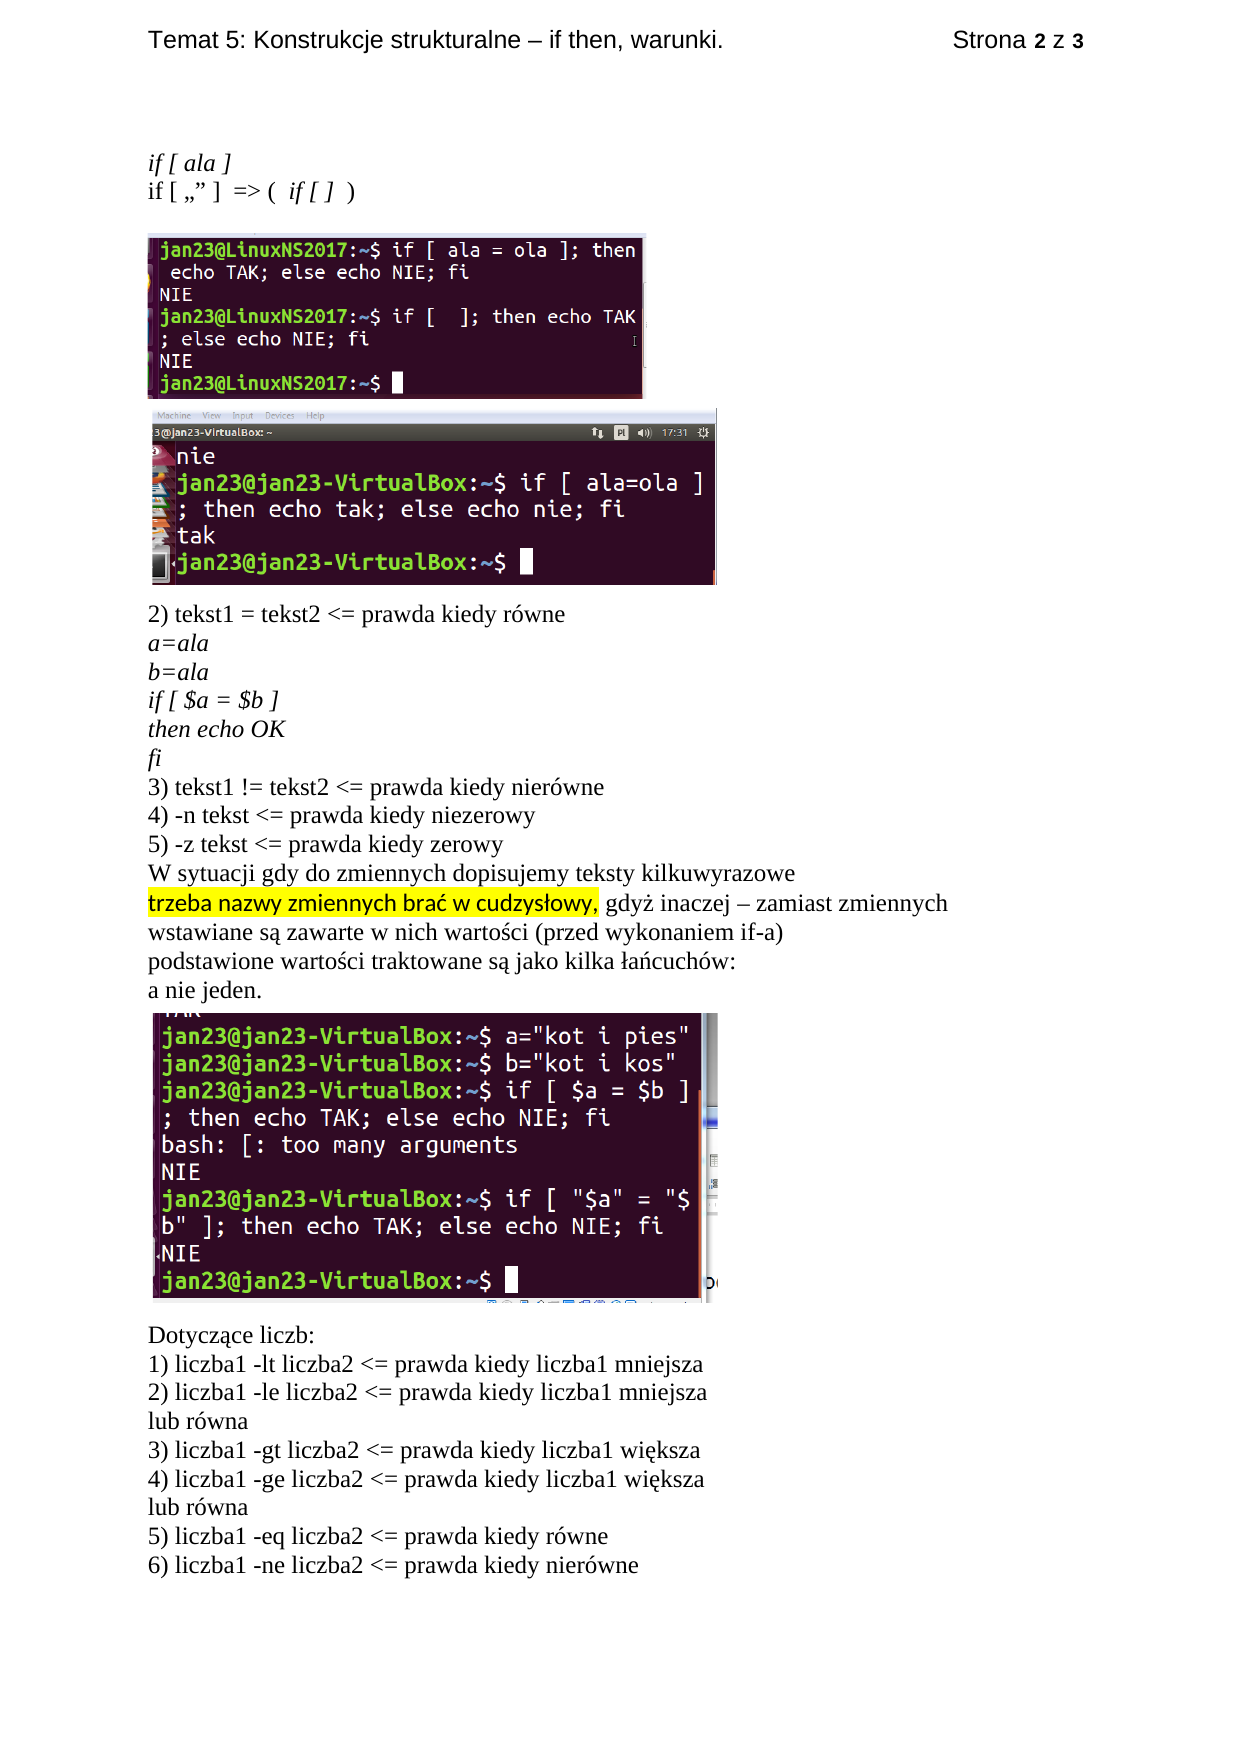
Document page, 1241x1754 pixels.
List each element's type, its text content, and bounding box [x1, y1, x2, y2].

text if [ $a = $b ] [148, 686, 1093, 714]
text W sytuacji gdy do zmiennych dopisujemy teksty kilkuwyrazowe [148, 858, 1093, 887]
text fi [148, 743, 1093, 772]
text a=ala [148, 628, 1093, 657]
picture [152, 408, 717, 531]
text 5) -z tekst <= prawda kiedy zerowy [148, 829, 1093, 858]
text lub równa [148, 1406, 1093, 1435]
text if [ ala ] [148, 148, 1093, 176]
text 5) liczba1 -eq liczba2 <= prawda kiedy równe [148, 1521, 1093, 1550]
text 2) tekst1 = tekst2 <= prawda kiedy równe [148, 599, 1093, 628]
text 4) liczba1 -ge liczba2 <= prawda kiedy liczba1 większa [148, 1464, 1093, 1492]
text b=ala [148, 657, 1093, 686]
text 1) liczba1 -lt liczba2 <= prawda kiedy liczba1 mniejsza [148, 1349, 1093, 1377]
text trzeba nazwy zmiennych brać w cudzysłowy, gdyż inaczej – zamiast zmiennych [148, 887, 1093, 917]
picture [152, 1013, 718, 1303]
text Dotyczące liczb: [148, 1320, 1093, 1349]
text a nie jeden. [148, 975, 1093, 1004]
text podstawione wartości traktowane są jako kilka łańcuchów: [148, 946, 1093, 975]
text 6) liczba1 -ne liczba2 <= prawda kiedy nierówne [148, 1550, 1093, 1579]
text lub równa [148, 1492, 1093, 1521]
text 3) liczba1 -gt liczba2 <= prawda kiedy liczba1 większa [148, 1435, 1093, 1464]
text 3) tekst1 != tekst2 <= prawda kiedy nierówne [148, 772, 1093, 801]
text wstawiane są zawarte w nich wartości (przed wykonaniem if-a) [148, 917, 1093, 946]
text 4) -n tekst <= prawda kiedy niezerowy [148, 801, 1093, 829]
text if [ „” ] => ( if [ ] ) [148, 176, 1093, 205]
text then echo OK [148, 714, 1093, 743]
text 2) liczba1 -le liczba2 <= prawda kiedy liczba1 mniejsza [148, 1377, 1093, 1406]
